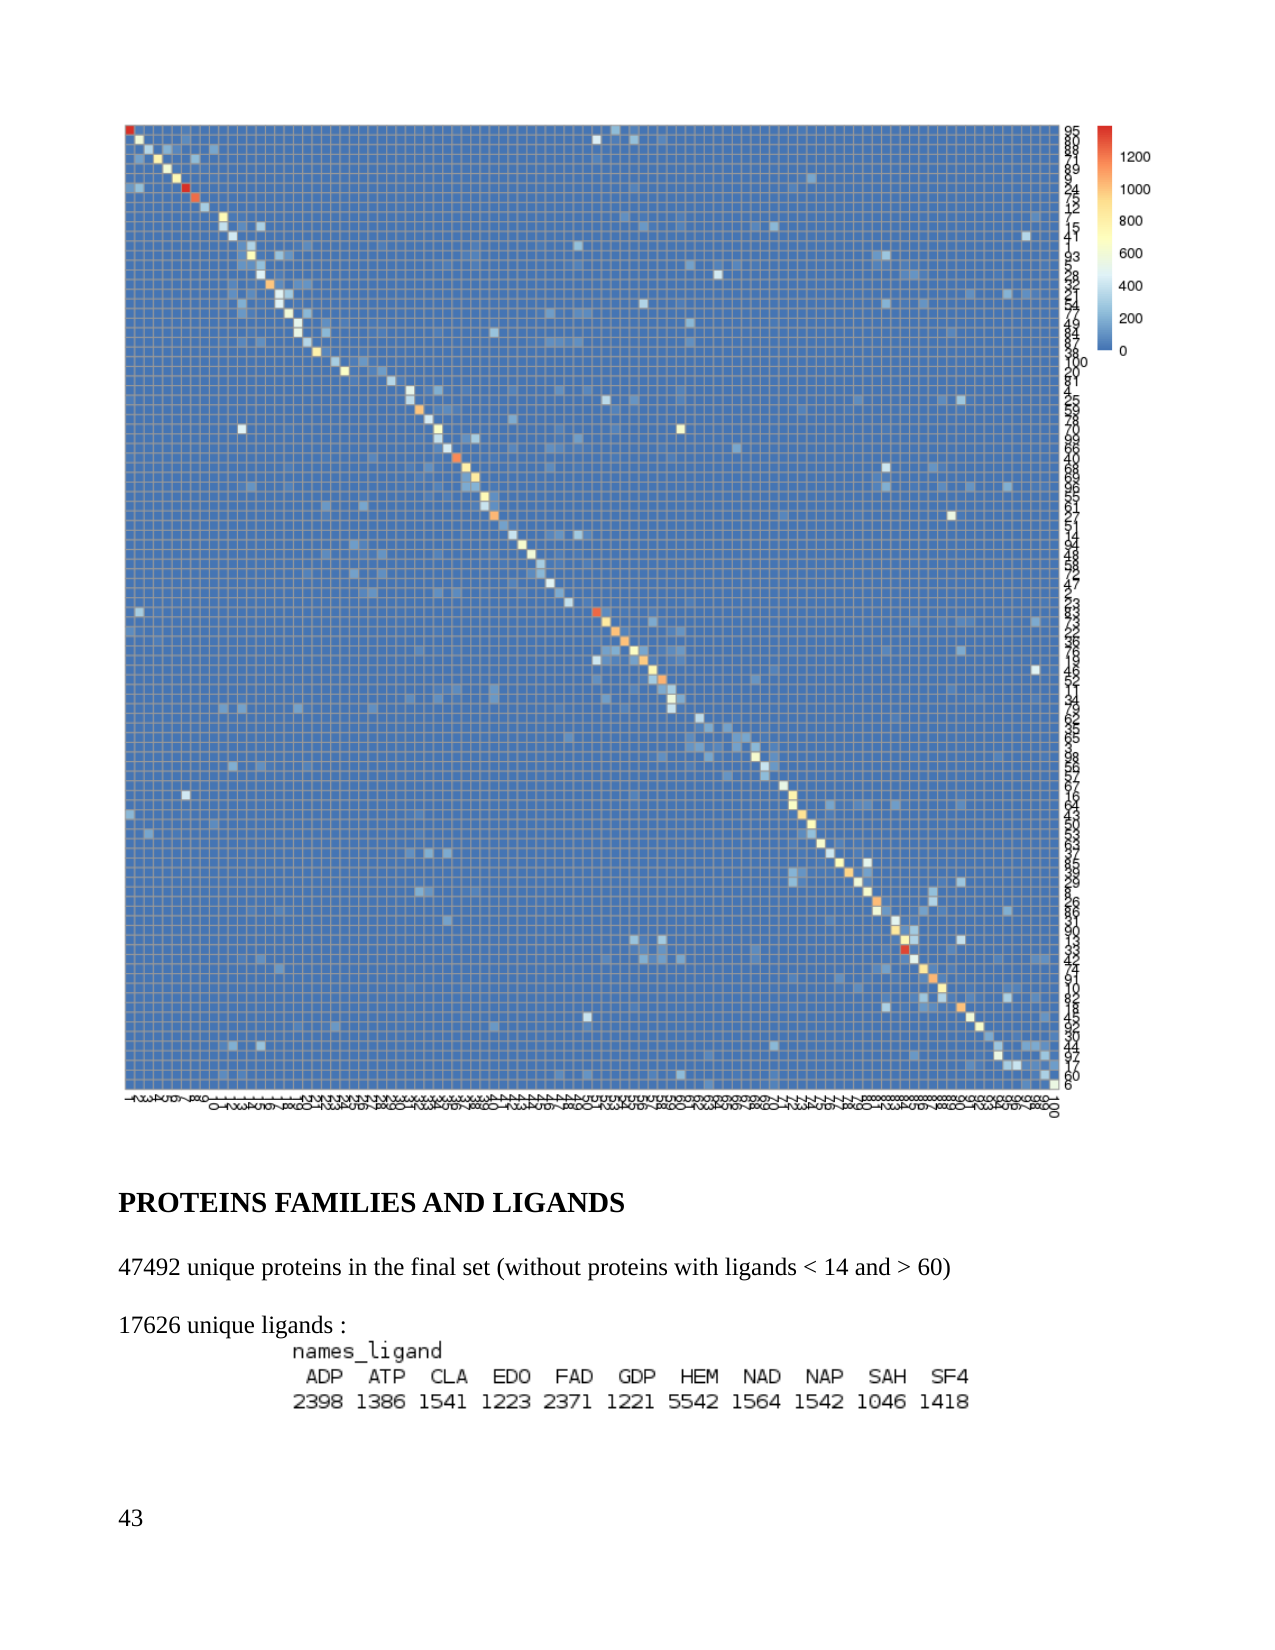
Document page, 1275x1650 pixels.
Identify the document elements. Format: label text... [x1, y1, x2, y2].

picture [118, 118, 1157, 1128]
text 47492 unique proteins in the final set (without proteins with ligands < 14 and > 60) [118, 1252, 1157, 1281]
text PROTEINS FAMILIES AND LIGANDS [118, 1185, 1157, 1219]
text 17626 unique ligands : [118, 1310, 1157, 1338]
picture [291, 1338, 984, 1415]
